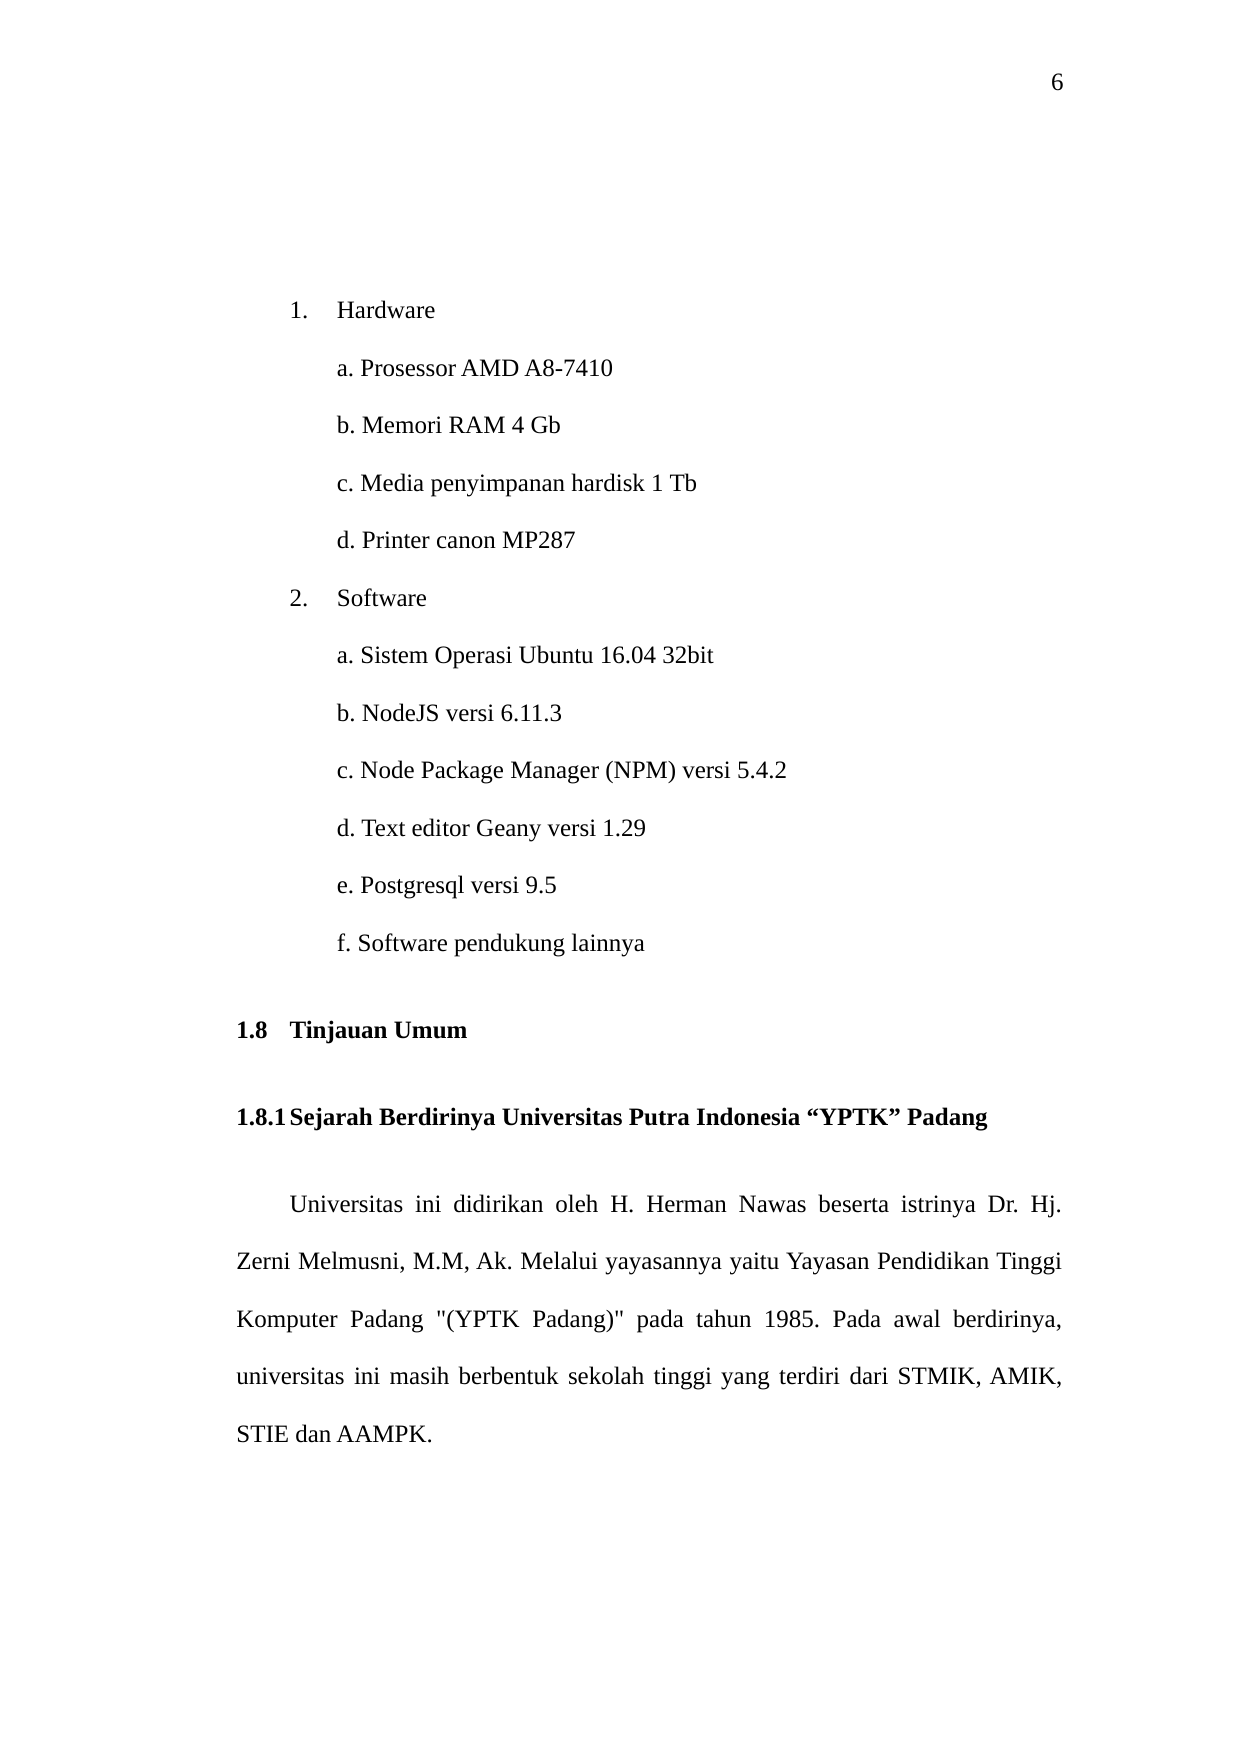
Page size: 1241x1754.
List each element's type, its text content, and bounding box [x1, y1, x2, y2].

list b. NodeJS versi 6.11.3 [289, 698, 1063, 727]
list Hardware [289, 295, 1063, 324]
subtitle 1.8.1 Sejarah Berdirinya Universitas Putra Indonesia “YPTK” Padang [236, 1102, 1063, 1131]
list Software [289, 583, 1063, 612]
text Universitas ini didirikan oleh H. Herman Nawas beserta istrinya Dr. Hj. Zerni Melmusni, M.M, Ak. Melalui yayasannya yaitu Yayasan Pendidikan Tinggi Komputer Padang "(YPTK Padang)" pada tahun 1985. Pada awal berdirinya, universitas ini masih berbentuk sekolah tinggi yang terdiri dari STMIK, AMIK, STIE dan AAMPK. [236, 1189, 1063, 1447]
list c. Node Package Manager (NPM) versi 5.4.2 [289, 755, 1063, 784]
list e. Postgresql versi 9.5 [289, 870, 1063, 899]
list d. Printer canon MP287 [289, 525, 1063, 554]
list a. Prosessor AMD A8-7410 [289, 353, 1063, 382]
list f. Software pendukung lainnya [289, 928, 1063, 957]
list d. Text editor Geany versi 1.29 [289, 813, 1063, 842]
list b. Memori RAM 4 Gb [289, 410, 1063, 439]
list a. Sistem Operasi Ubuntu 16.04 32bit [289, 640, 1063, 669]
list c. Media penyimpanan hardisk 1 Tb [289, 468, 1063, 497]
subtitle 1.8 Tinjauan Umum [236, 1015, 1063, 1043]
